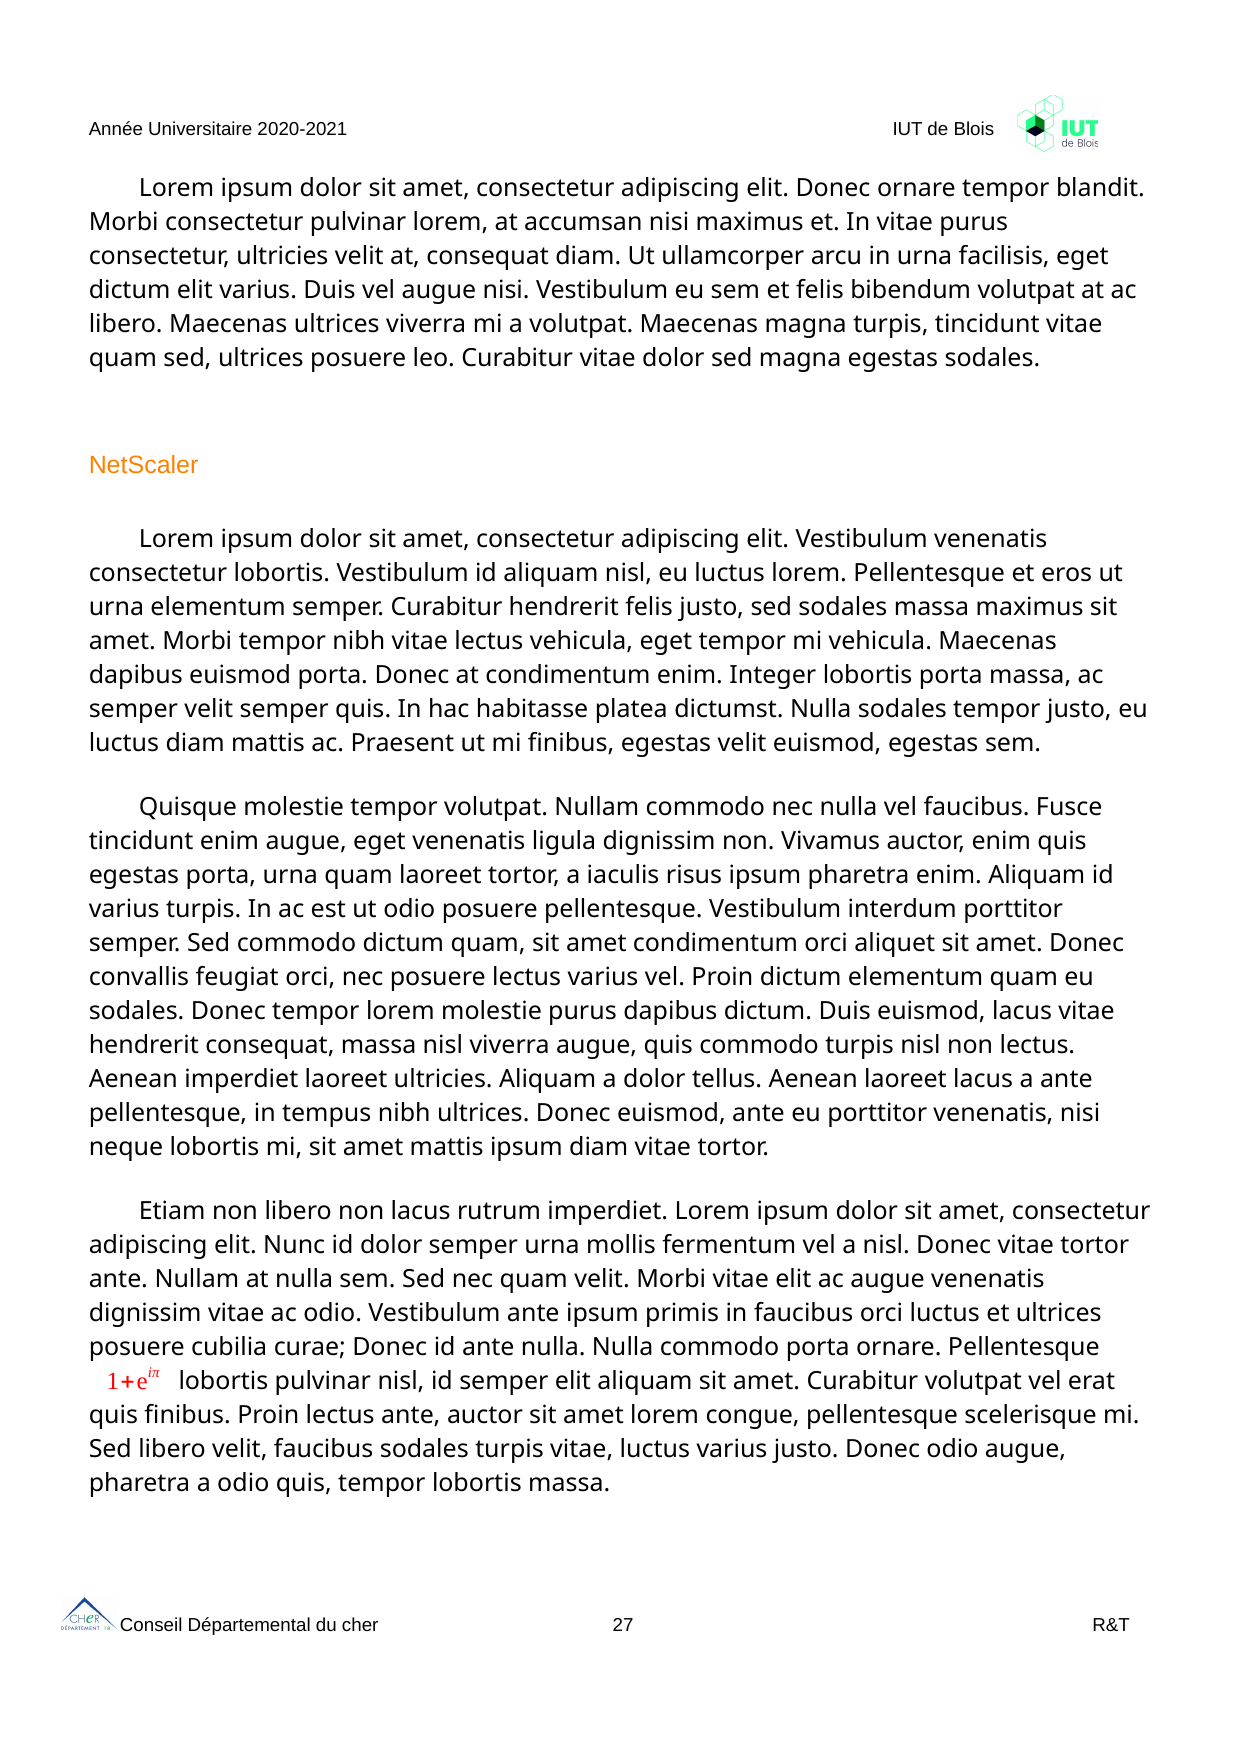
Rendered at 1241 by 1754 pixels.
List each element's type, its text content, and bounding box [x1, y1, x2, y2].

subtitle NetScaler [88, 449, 1152, 478]
text Quisque molestie tempor volutpat. Nullam commodo nec nulla vel faucibus. Fusce tincidunt enim augue, eget venenatis ligula dignissim non. Vivamus auctor, enim quis egestas porta, urna quam laoreet tortor, a iaculis risus ipsum pharetra enim. Aliquam id varius turpis. In ac est ut odio posuere pellentesque. Vestibulum interdum porttitor semper. Sed commodo dictum quam, sit amet condimentum orci aliquet sit amet. Donec convallis feugiat orci, nec posuere lectus varius vel. Proin dictum elementum quam eu sodales. Donec tempor lorem molestie purus dapibus dictum. Duis euismod, lacus vitae hendrerit consequat, massa nisl viverra augue, quis commodo turpis nisl non lectus. Aenean imperdiet laoreet ultricies. Aliquam a dolor tellus. Aenean laoreet lacus a ante pellentesque, in tempus nibh ultrices. Donec euismod, ante eu porttitor venenatis, nisi neque lobortis mi, sit amet mattis ipsum diam vitae tortor. [88, 788, 1152, 1163]
picture [61, 1597, 118, 1630]
picture [1017, 95, 1098, 152]
text Lorem ipsum dolor sit amet, consectetur adipiscing elit. Donec ornare tempor blandit. Morbi consectetur pulvinar lorem, at accumsan nisi maximus et. In vitae purus consectetur, ultricies velit at, consequat diam. Ut ullamcorper arcu in urna facilisis, eget dictum elit varius. Duis vel augue nisi. Vestibulum eu sem et felis bibendum volutpat at ac libero. Maecenas ultrices viverra mi a volutpat. Maecenas magna turpis, tincidunt vitae quam sed, ultrices posuere leo. Curabitur vitae dolor sed magna egestas sodales. [88, 169, 1152, 373]
text Etiam non libero non lacus rutrum imperdiet. Lorem ipsum dolor sit amet, consectetur adipiscing elit. Nunc id dolor semper urna mollis fermentum vel a nisl. Donec vitae tortor ante. Nullam at nulla sem. Sed nec quam velit. Morbi vitae elit ac augue venenatis dignissim vitae ac odio. Vestibulum ante ipsum primis in faucibus orci luctus et ultrices posuere cubilia curae; Donec id ante nulla. Nulla commodo porta ornare. Pellentesque lobortis pulvinar nisl, id semper elit aliquam sit amet. Curabitur volutpat vel erat quis finibus. Proin lectus ante, auctor sit amet lorem congue, pellentesque scelerisque mi. Sed libero velit, faucibus sodales turpis vitae, luctus varius justo. Donec odio augue, pharetra a odio quis, tempor lobortis massa. [88, 1192, 1152, 1499]
text Lorem ipsum dolor sit amet, consectetur adipiscing elit. Vestibulum venenatis consectetur lobortis. Vestibulum id aliquam nisl, eu luctus lorem. Pellentesque et eros ut urna elementum semper. Curabitur hendrerit felis justo, sed sodales massa maximus sit amet. Morbi tempor nibh vitae lectus vehicula, eget tempor mi vehicula. Maecenas dapibus euismod porta. Donec at condimentum enim. Integer lobortis porta massa, ac semper velit semper quis. In hac habitasse platea dictumst. Nulla sodales tempor justo, eu luctus diam mattis ac. Praesent ut mi finibus, egestas velit euismod, egestas sem. [88, 520, 1152, 759]
